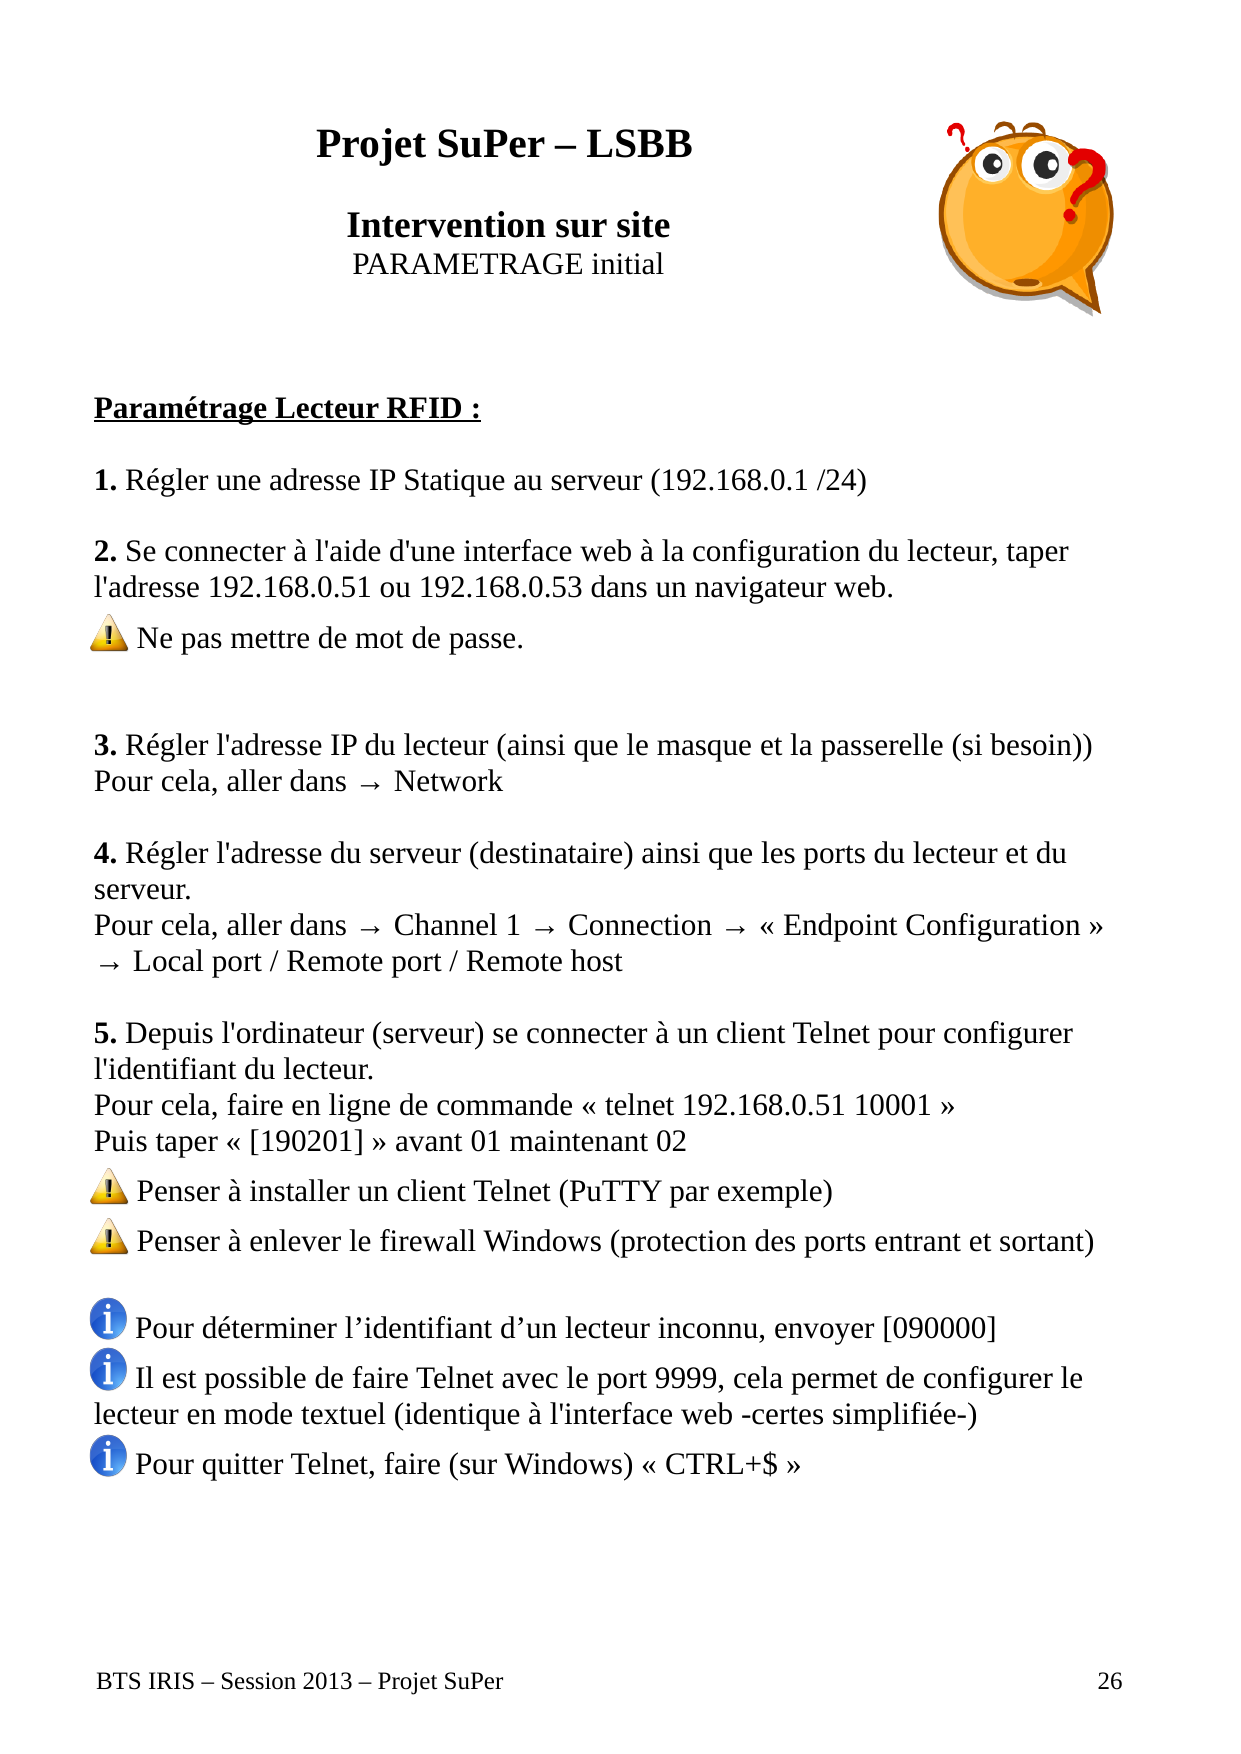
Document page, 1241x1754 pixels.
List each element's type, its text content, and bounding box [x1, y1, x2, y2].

picture [89, 1347, 128, 1392]
text 2. Se connecter à l'aide d'une interface web à la configuration du lecteur, taper l'adresse 192.168.0.51 ou 192.168.0.53 dans un navigateur web. [94, 533, 1122, 604]
text Intervention sur site [94, 202, 922, 245]
text Paramétrage Lecteur RFID : [94, 389, 1122, 425]
text 4. Régler l'adresse du serveur (destinataire) ainsi que les ports du lecteur et du serveur. [94, 834, 1122, 906]
picture [89, 1297, 128, 1341]
text Projet SuPer – LSBB [94, 118, 1122, 166]
picture [922, 119, 1119, 317]
picture [89, 1434, 128, 1478]
text Penser à installer un client Telnet (PuTTY par exemple) [94, 1172, 1122, 1208]
picture [89, 610, 129, 654]
text Ne pas mettre de mot de passe. [94, 619, 1122, 655]
picture [89, 1164, 129, 1207]
text Puis taper « [190201] » avant 01 maintenant 02 [94, 1122, 1122, 1158]
text PARAMETRAGE initial [94, 245, 922, 281]
text Pour cela, aller dans → Channel 1 → Connection → « Endpoint Configuration » → Local port / Remote port / Remote host [94, 906, 1122, 978]
text 1. Régler une adresse IP Statique au serveur (192.168.0.1 /24) [94, 461, 1122, 497]
text Pour cela, aller dans → Network [94, 763, 1122, 798]
text 3. Régler l'adresse IP du lecteur (ainsi que le masque et la passerelle (si besoin)) [94, 727, 1122, 763]
picture [89, 1214, 129, 1257]
text Pour déterminer l’identifiant d’un lecteur inconnu, envoyer [090000] [94, 1309, 1122, 1345]
text Il est possible de faire Telnet avec le port 9999, cela permet de configurer le lecteur en mode textuel (identique à l'interface web -certes simplifiée-) [94, 1359, 1122, 1431]
text 5. Depuis l'ordinateur (serveur) se connecter à un client Telnet pour configurer l'identifiant du lecteur. [94, 1014, 1122, 1086]
text Penser à enlever le firewall Windows (protection des ports entrant et sortant) [94, 1223, 1122, 1258]
text Pour quitter Telnet, faire (sur Windows) « CTRL+$ » [94, 1445, 1122, 1481]
text Pour cela, faire en ligne de commande « telnet 192.168.0.51 10001 » [94, 1086, 1122, 1122]
